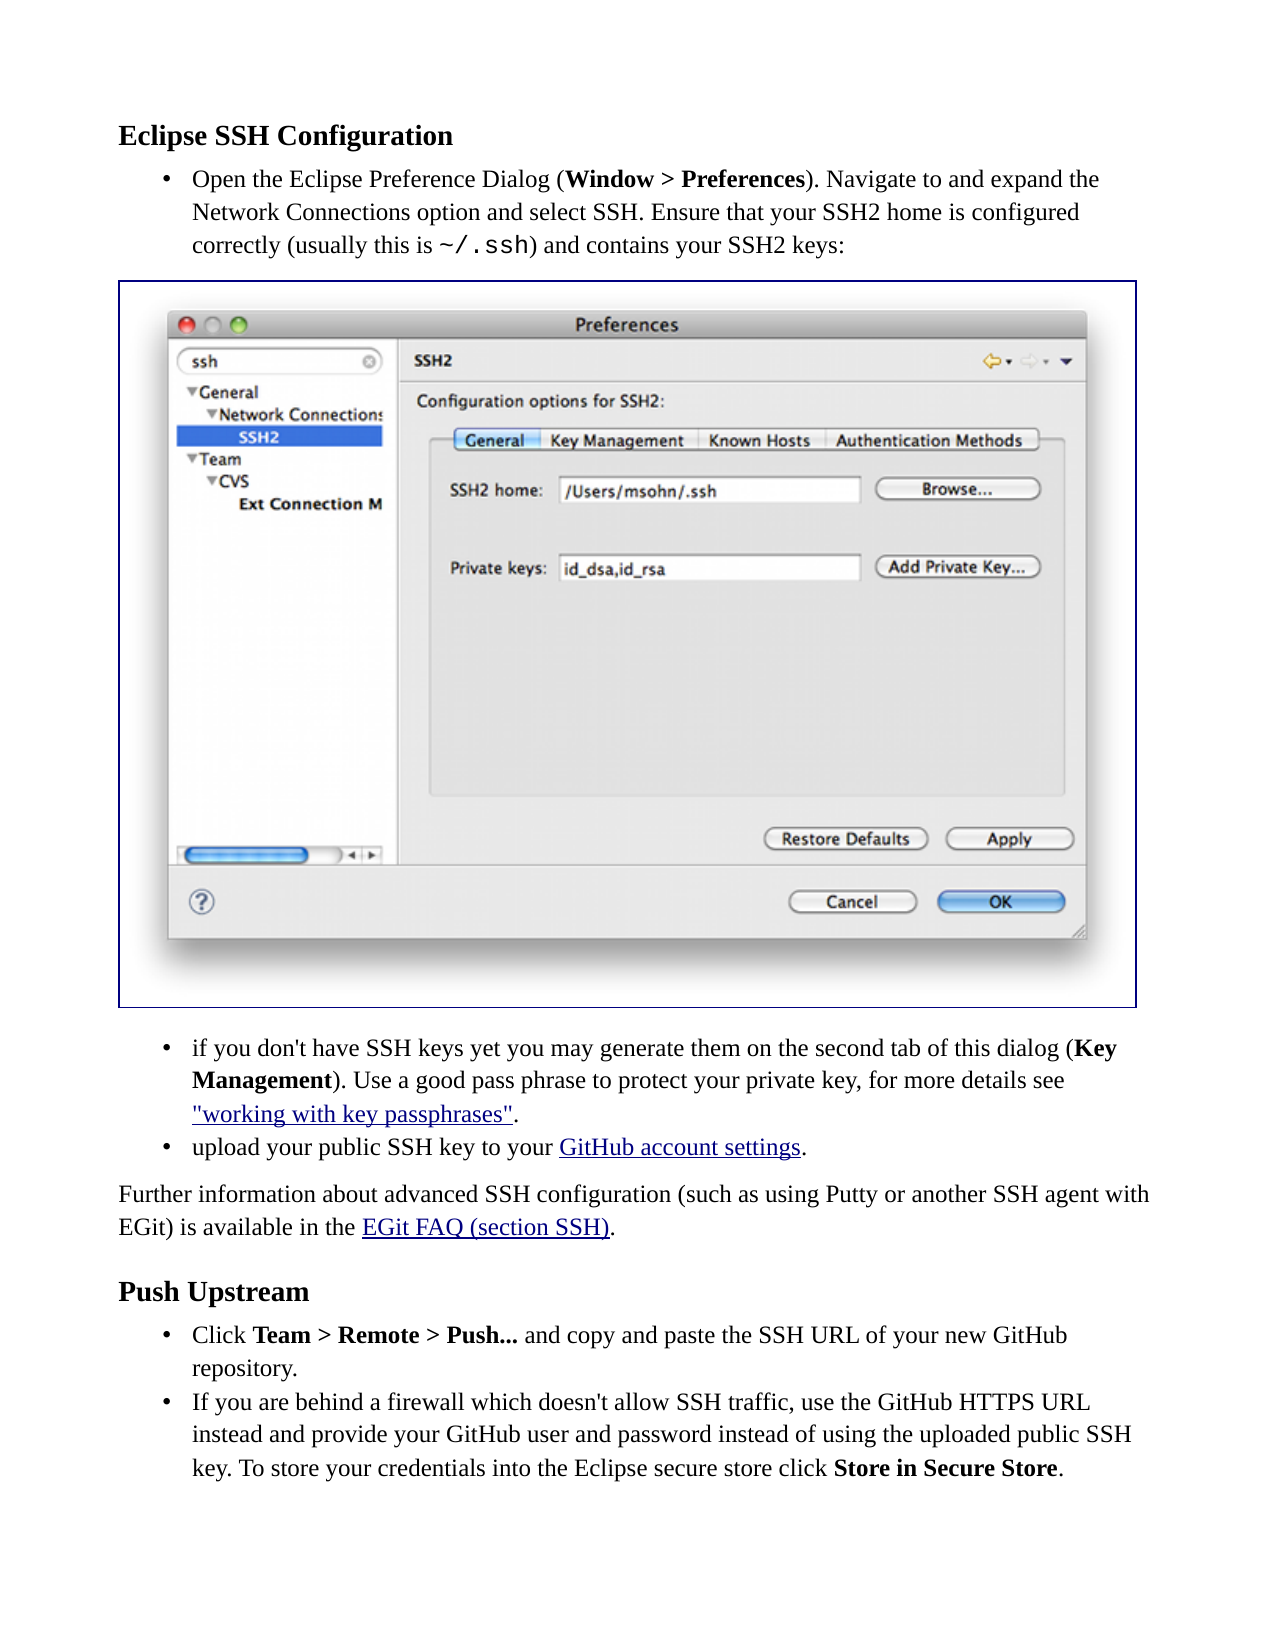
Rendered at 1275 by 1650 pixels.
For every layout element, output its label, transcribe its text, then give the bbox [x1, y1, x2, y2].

list upload your public SSH key to your GitHub account settings. [162, 1132, 1157, 1160]
picture [120, 282, 1135, 1007]
subtitle Push Upstream [118, 1274, 1157, 1308]
subtitle Eclipse SSH Configuration [118, 118, 1157, 152]
list If you are behind a firewall which doesn't allow SSH traffic, use the GitHub HTTPS URL instead and provide your GitHub user and password instead of using the uploaded public SSH key. To store your credentials into the Eclipse secure store click Store in Secure Store. [162, 1387, 1157, 1481]
text Further information about advanced SSH configuration (such as using Putty or another SSH agent with EGit) is available in the EGit FAQ (section SSH). [118, 1179, 1157, 1241]
list Open the Eclipse Preference Dialog (Window > Preferences). Navigate to and expand the Network Connections option and select SSH. Ensure that your SSH2 home is configured correctly (usually this is ~/.ssh) and contains your SSH2 keys: [162, 164, 1157, 261]
list Click Team > Remote > Push... and copy and paste the SSH URL of your new GitHub repository. [162, 1321, 1157, 1382]
list if you don't have SSH keys yet you may generate them on the second tab of this dialog (Key Management). Use a good pass phrase to protect your private key, for more details see "working with key passphrases". [162, 1033, 1157, 1127]
